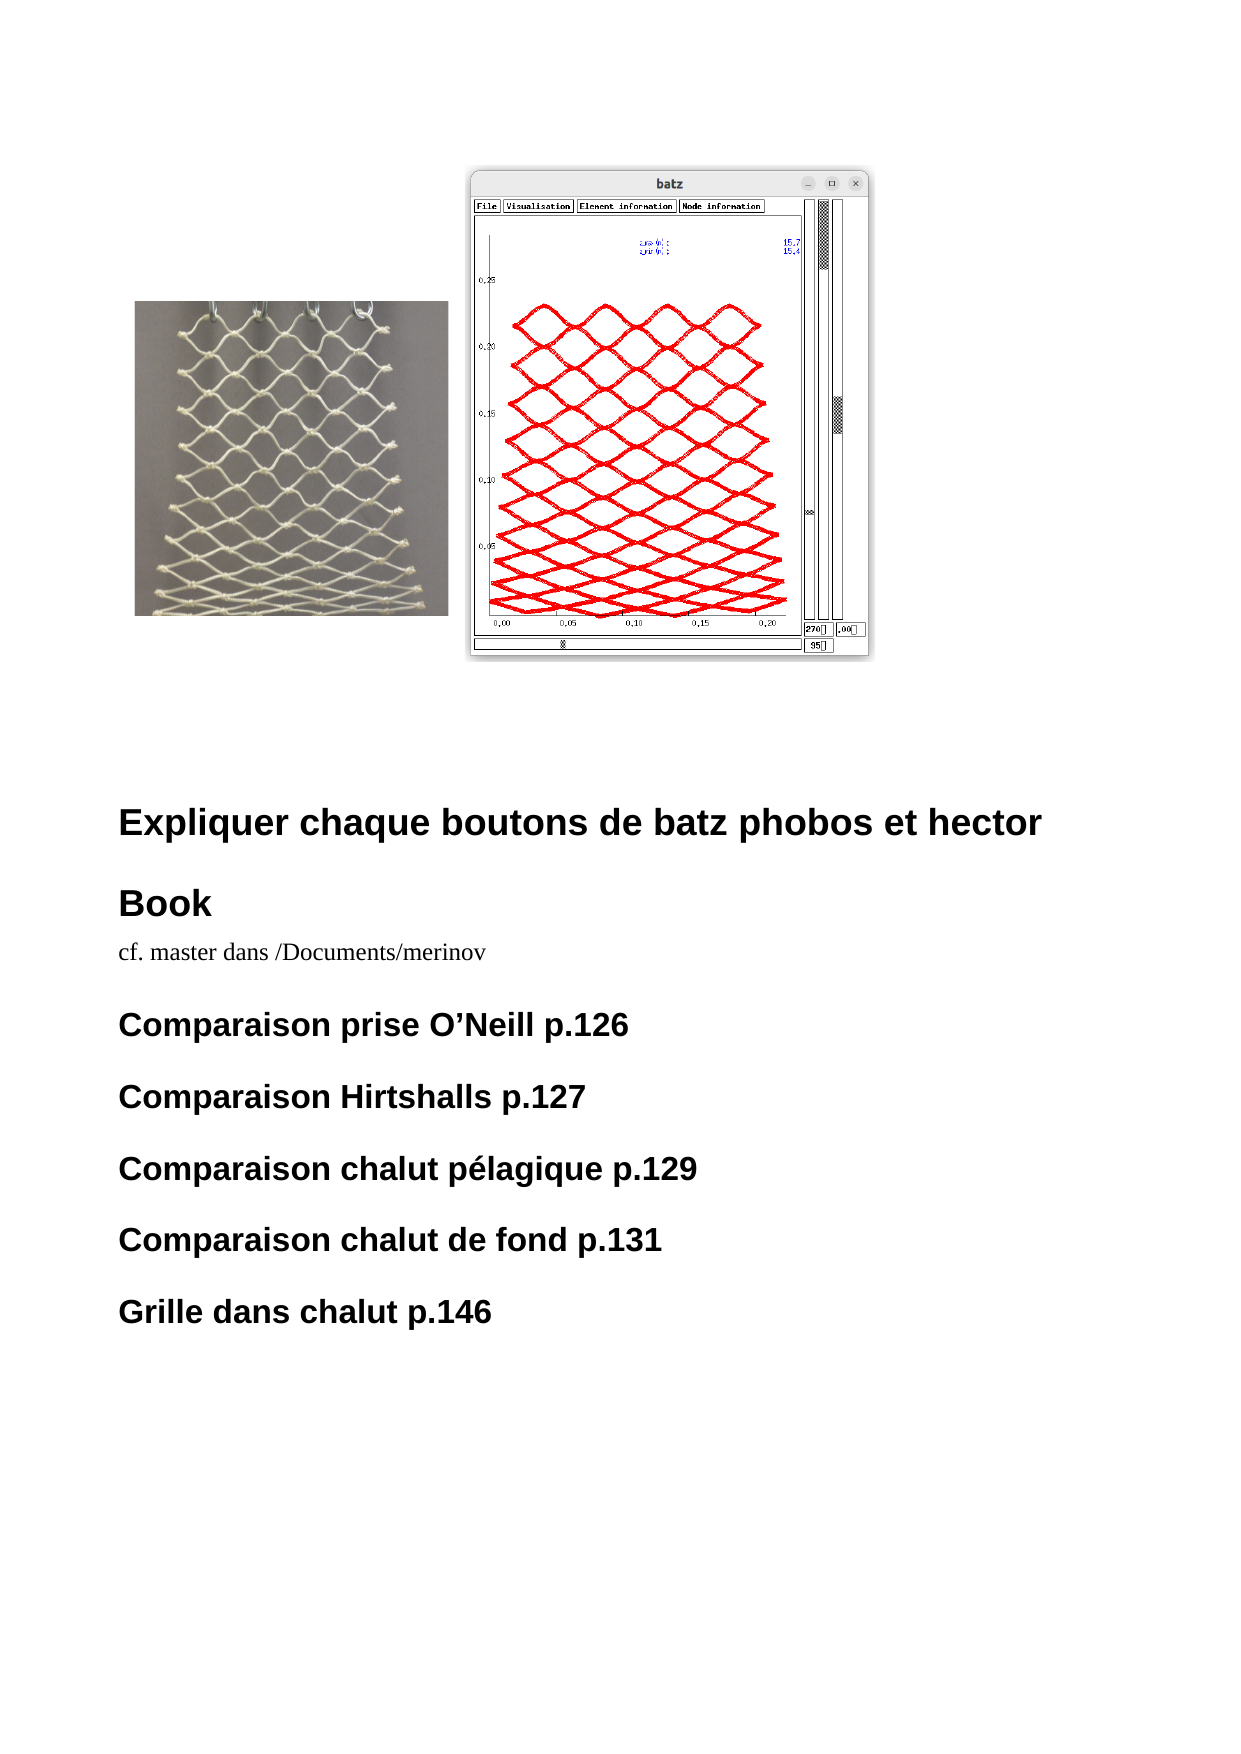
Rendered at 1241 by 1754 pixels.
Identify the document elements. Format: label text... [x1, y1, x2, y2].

subtitle Comparaison chalut de fond p.131 [118, 1221, 1122, 1259]
subtitle Grille dans chalut p.146 [118, 1292, 1122, 1331]
picture [464, 165, 875, 662]
subtitle Comparaison prise O’Neill p.126 [118, 1005, 1122, 1044]
subtitle Comparaison chalut pélagique p.129 [118, 1149, 1122, 1187]
subtitle Comparaison Hirtshalls p.127 [118, 1077, 1122, 1115]
subtitle Expliquer chaque boutons de batz phobos et hector [118, 801, 1122, 844]
picture [135, 301, 449, 616]
subtitle Book [118, 881, 1122, 924]
text cf. master dans /Documents/merinov [118, 937, 1122, 966]
